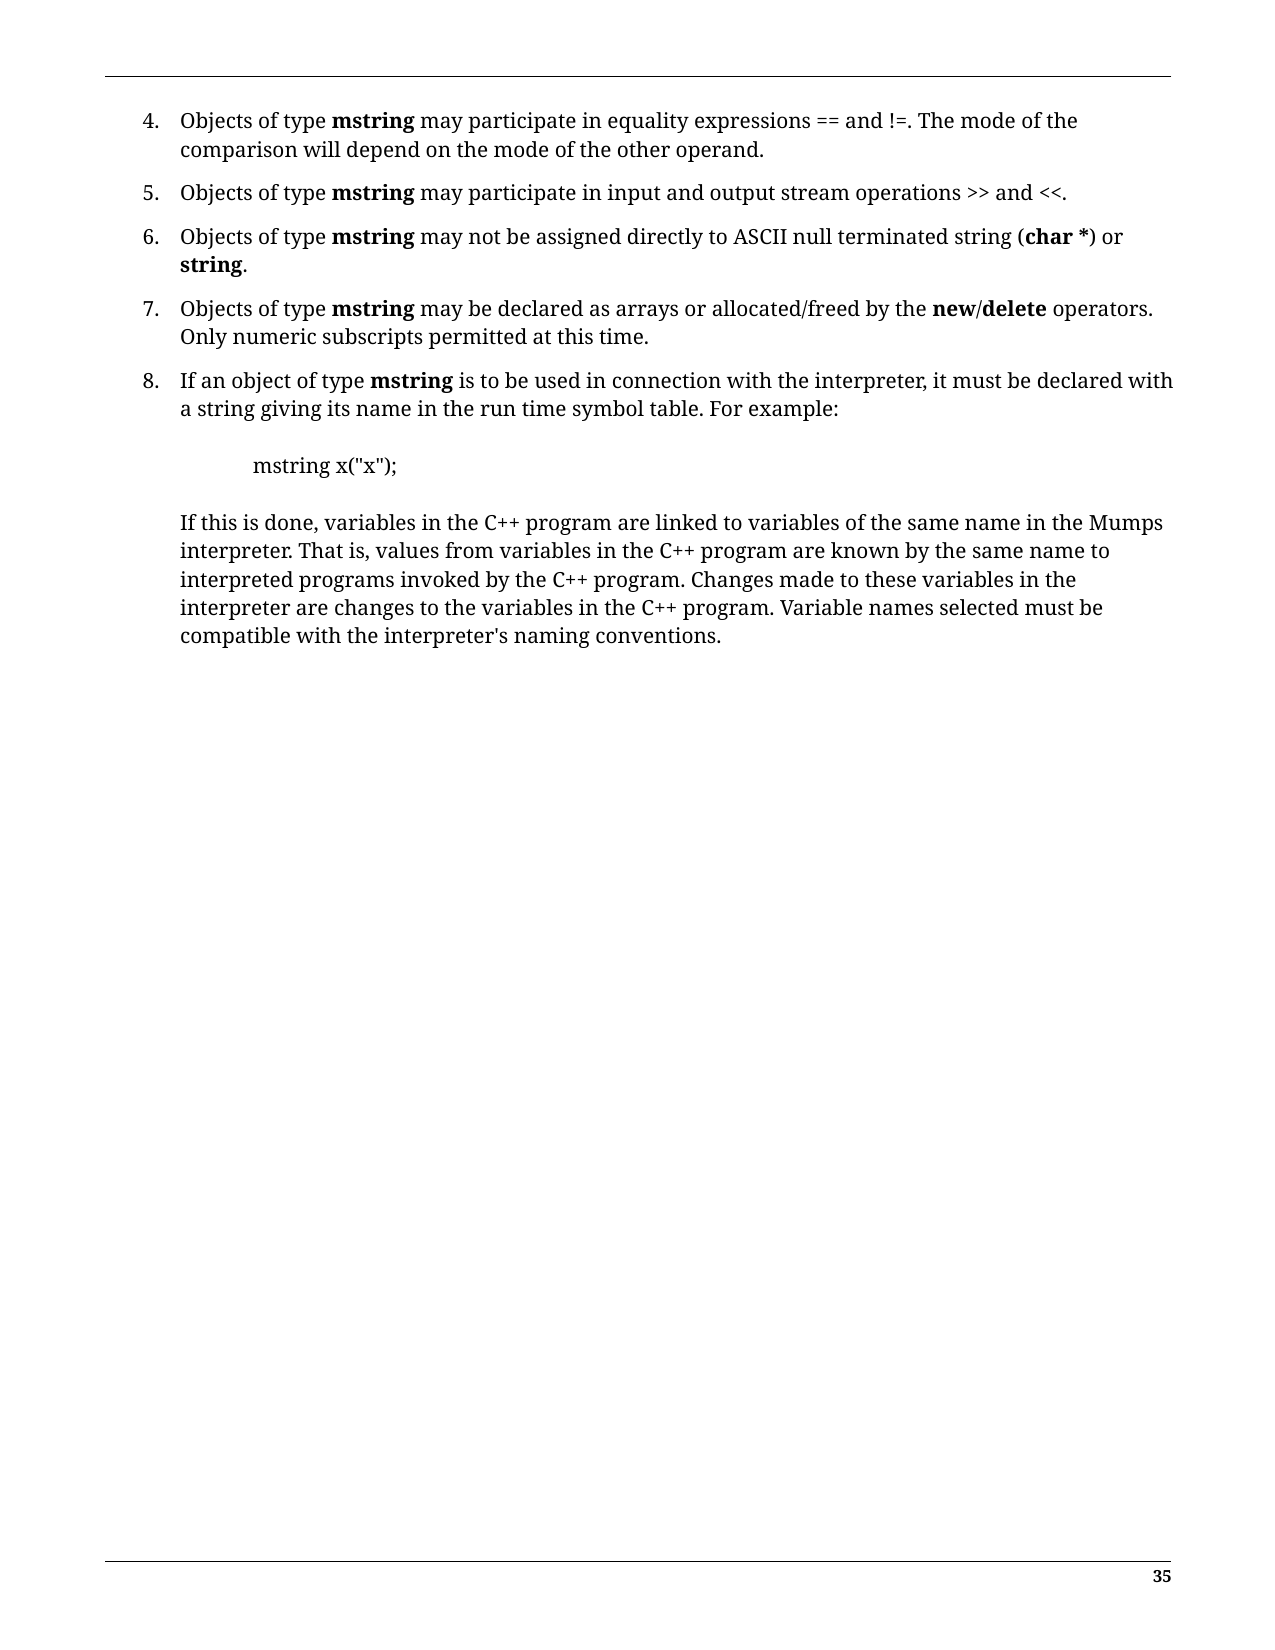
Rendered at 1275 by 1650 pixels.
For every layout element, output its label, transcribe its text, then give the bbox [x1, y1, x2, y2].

list Objects of type mstring may not be assigned directly to ASCII null terminated string (char *) or string. [142, 222, 1186, 279]
list Objects of type mstring may participate in equality expressions == and !=. The mode of the comparison will depend on the mode of the other operand. [142, 107, 1186, 163]
list Objects of type mstring may participate in input and output stream operations >> and <<. [142, 178, 1186, 207]
list Objects of type mstring may be declared as arrays or allocated/freed by the new/delete operators. Only numeric subscripts permitted at this time. [142, 294, 1186, 351]
list If an object of type mstring is to be used in connection with the interpreter, it must be declared with a string giving its name in the run time symbol table. For example: mstring x("x"); If this is done, variables in the C++ program are linked to variables of the same name in the Mumps interpreter. That is, values from variables in the C++ program are known by the same name to interpreted programs invoked by the C++ program. Changes made to these variables in the interpreter are changes to the variables in the C++ program. Variable names selected must be compatible with the interpreter's naming conventions. [142, 366, 1186, 650]
